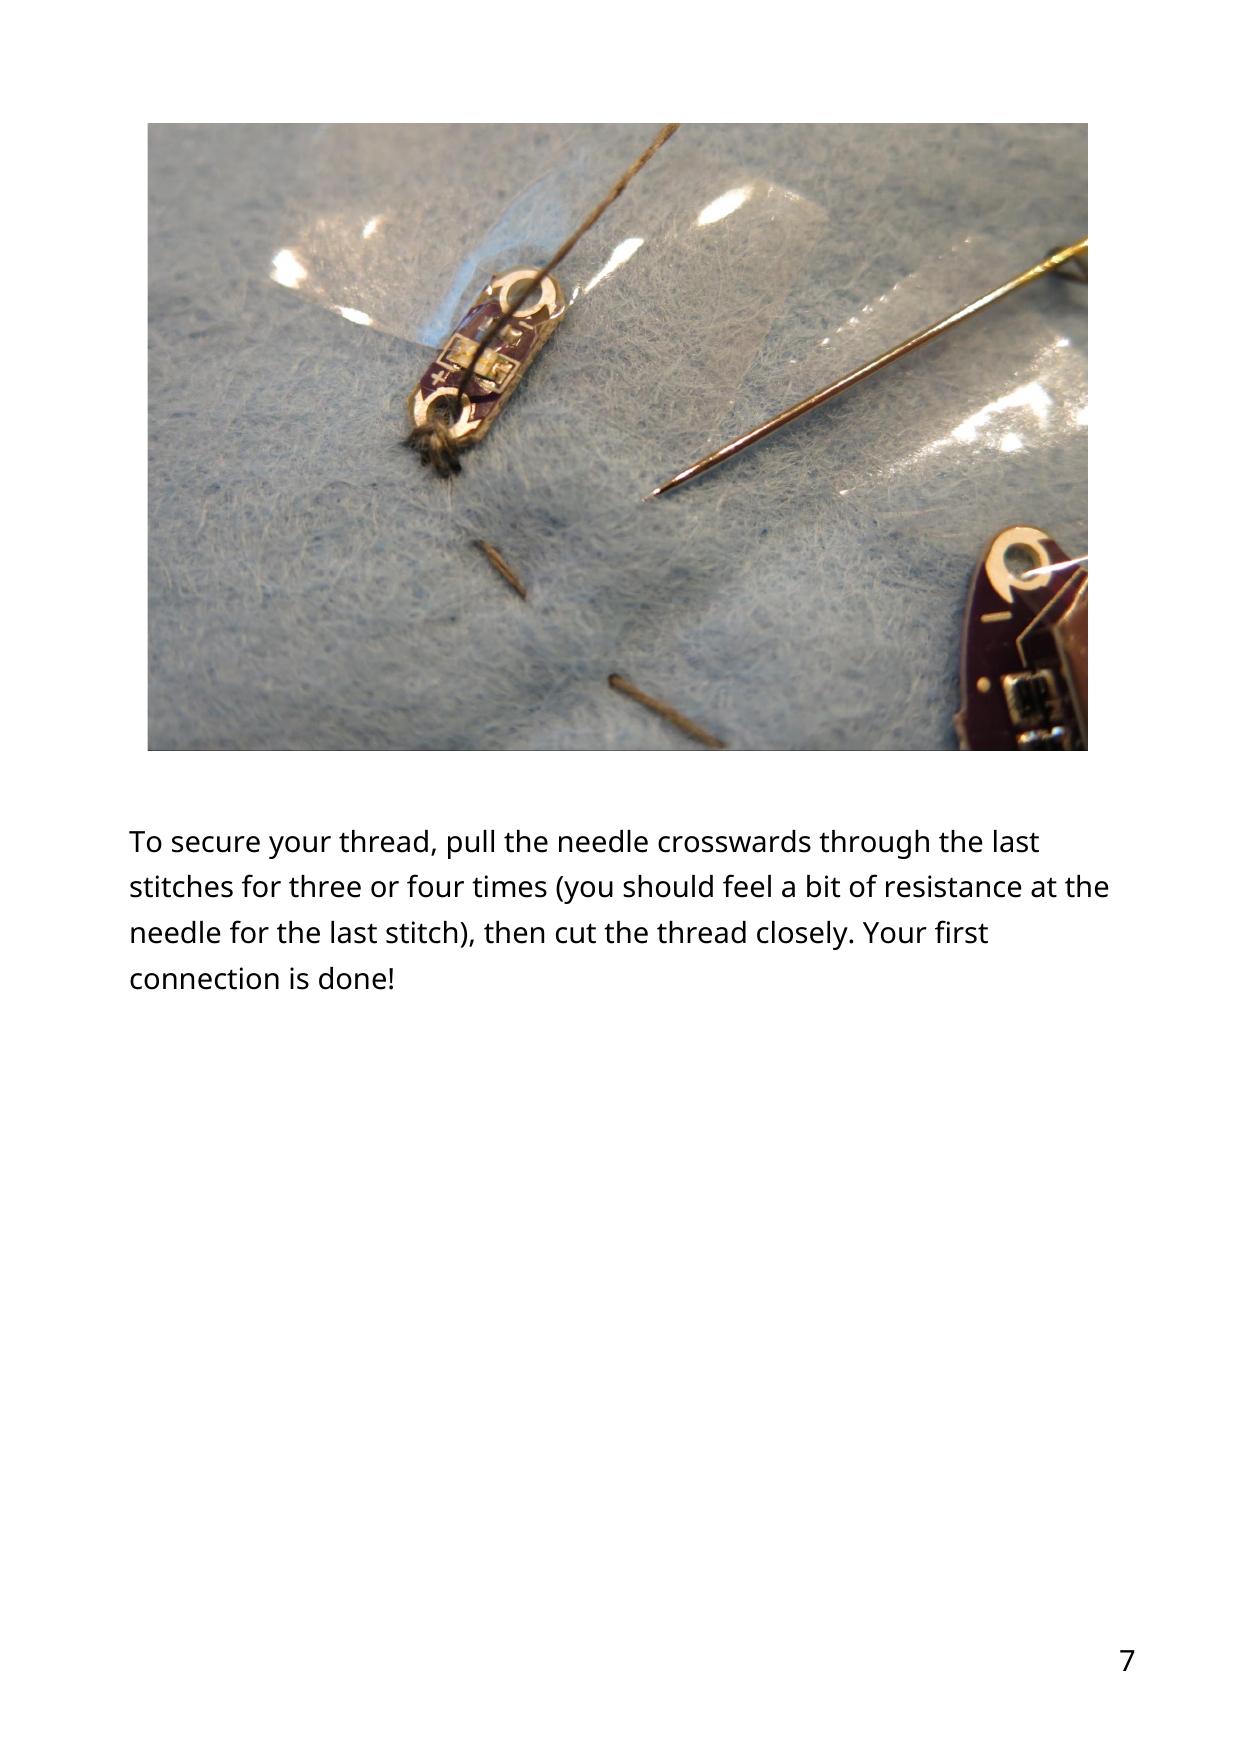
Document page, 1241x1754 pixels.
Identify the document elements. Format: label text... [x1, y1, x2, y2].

text To secure your thread, pull the needle crosswards through the last stitches for three or four times (you should feel a bit of resistance at the needle for the last stitch), then cut the thread closely. Your first connection is done! [129, 821, 1136, 998]
picture [147, 123, 1088, 751]
